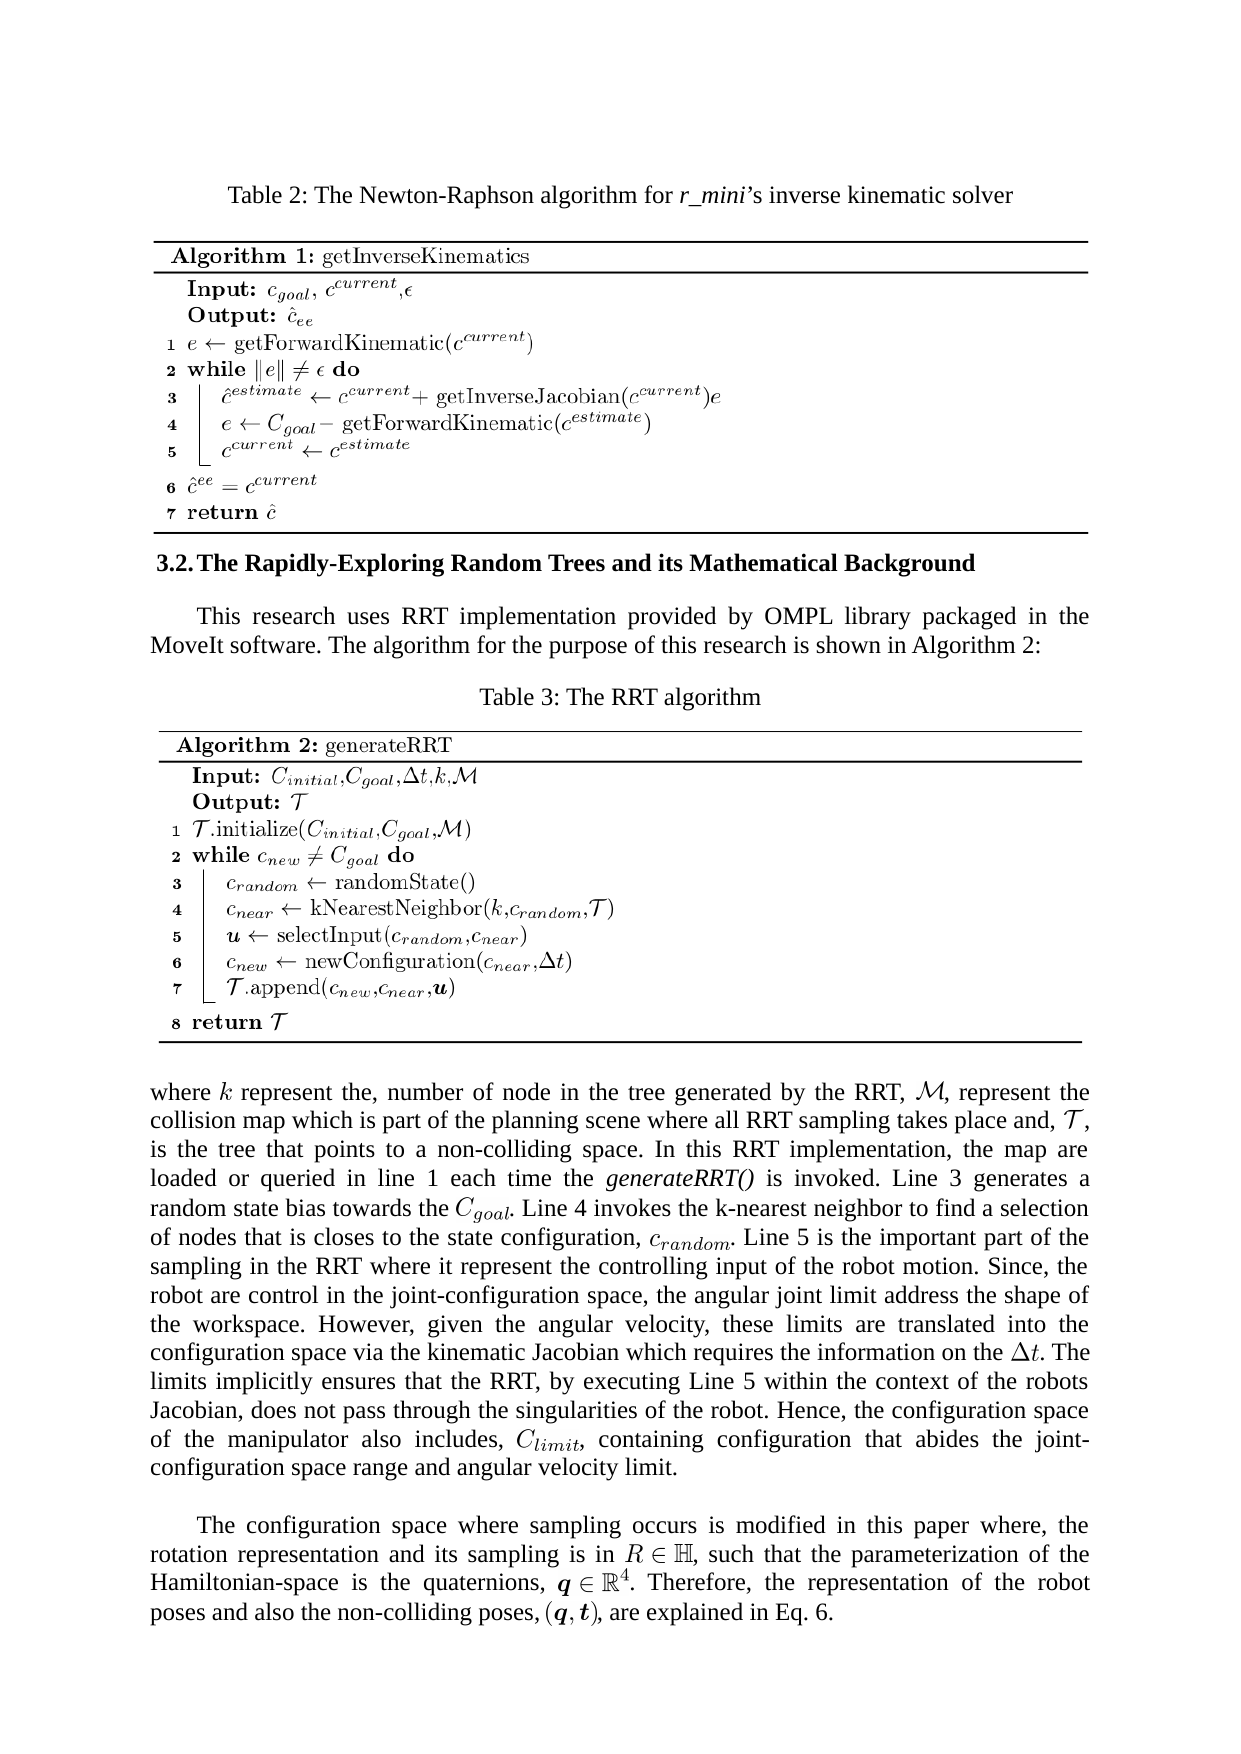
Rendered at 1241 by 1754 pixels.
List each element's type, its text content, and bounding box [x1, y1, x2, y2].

text The configuration space where sampling occurs is modified in this paper where, the rotation representation and its sampling is in , such that the parameterization of the Hamiltonian-space is the quaternions, . Therefore, the representation of the robot poses and also the non-colliding poses, , are explained in Eq. 6. [150, 1510, 1090, 1626]
picture [546, 1601, 597, 1626]
picture [558, 1568, 629, 1596]
list The Rapidly-Exploring Random Trees and its Mathematical Background [150, 548, 1090, 577]
picture [150, 237, 1091, 537]
picture [150, 723, 1091, 1048]
picture [1011, 1342, 1039, 1361]
text where represent the, number of node in the tree generated by the RRT, , represent the collision map which is part of the planning scene where all RRT sampling takes place and, , is the tree that points to a non-colliding space. In this RRT implementation, the map are loaded or queried in line 1 each time the generateRRT() is invoked. Line 3 generates a random state bias towards the . Line 4 invokes the k-nearest neighbor to find a selection of nodes that is closes to the state configuration, . Line 5 is the important part of the sampling in the RRT where it represent the controlling input of the robot motion. Since, the robot are control in the joint-configuration space, the angular joint limit address the shape of the workspace. However, given the angular velocity, these limits are translated into the configuration space via the kinematic Jacobian which requires the information on the . The limits implicitly ensures that the RRT, by executing Line 5 within the context of the robots Jacobian, does not pass through the singularities of the robot. Hence, the configuration space of the manipulator also includes, , containing configuration that abides the joint-configuration space range and angular velocity limit. [150, 1077, 1090, 1481]
picture [1064, 1109, 1084, 1129]
text Table 2: The Newton-Raphson algorithm for r_mini’s inverse kinematic solver [150, 180, 1090, 209]
picture [625, 1544, 693, 1563]
picture [220, 1082, 232, 1100]
picture [916, 1081, 944, 1100]
text Table 3: The RRT algorithm [150, 682, 1090, 711]
text This research uses RRT implementation provided by OMPL library packaged in the MoveIt software. The algorithm for the purpose of this research is shown in Algorithm 2: [150, 601, 1090, 658]
picture [517, 1429, 579, 1451]
picture [650, 1234, 730, 1250]
picture [456, 1197, 509, 1223]
